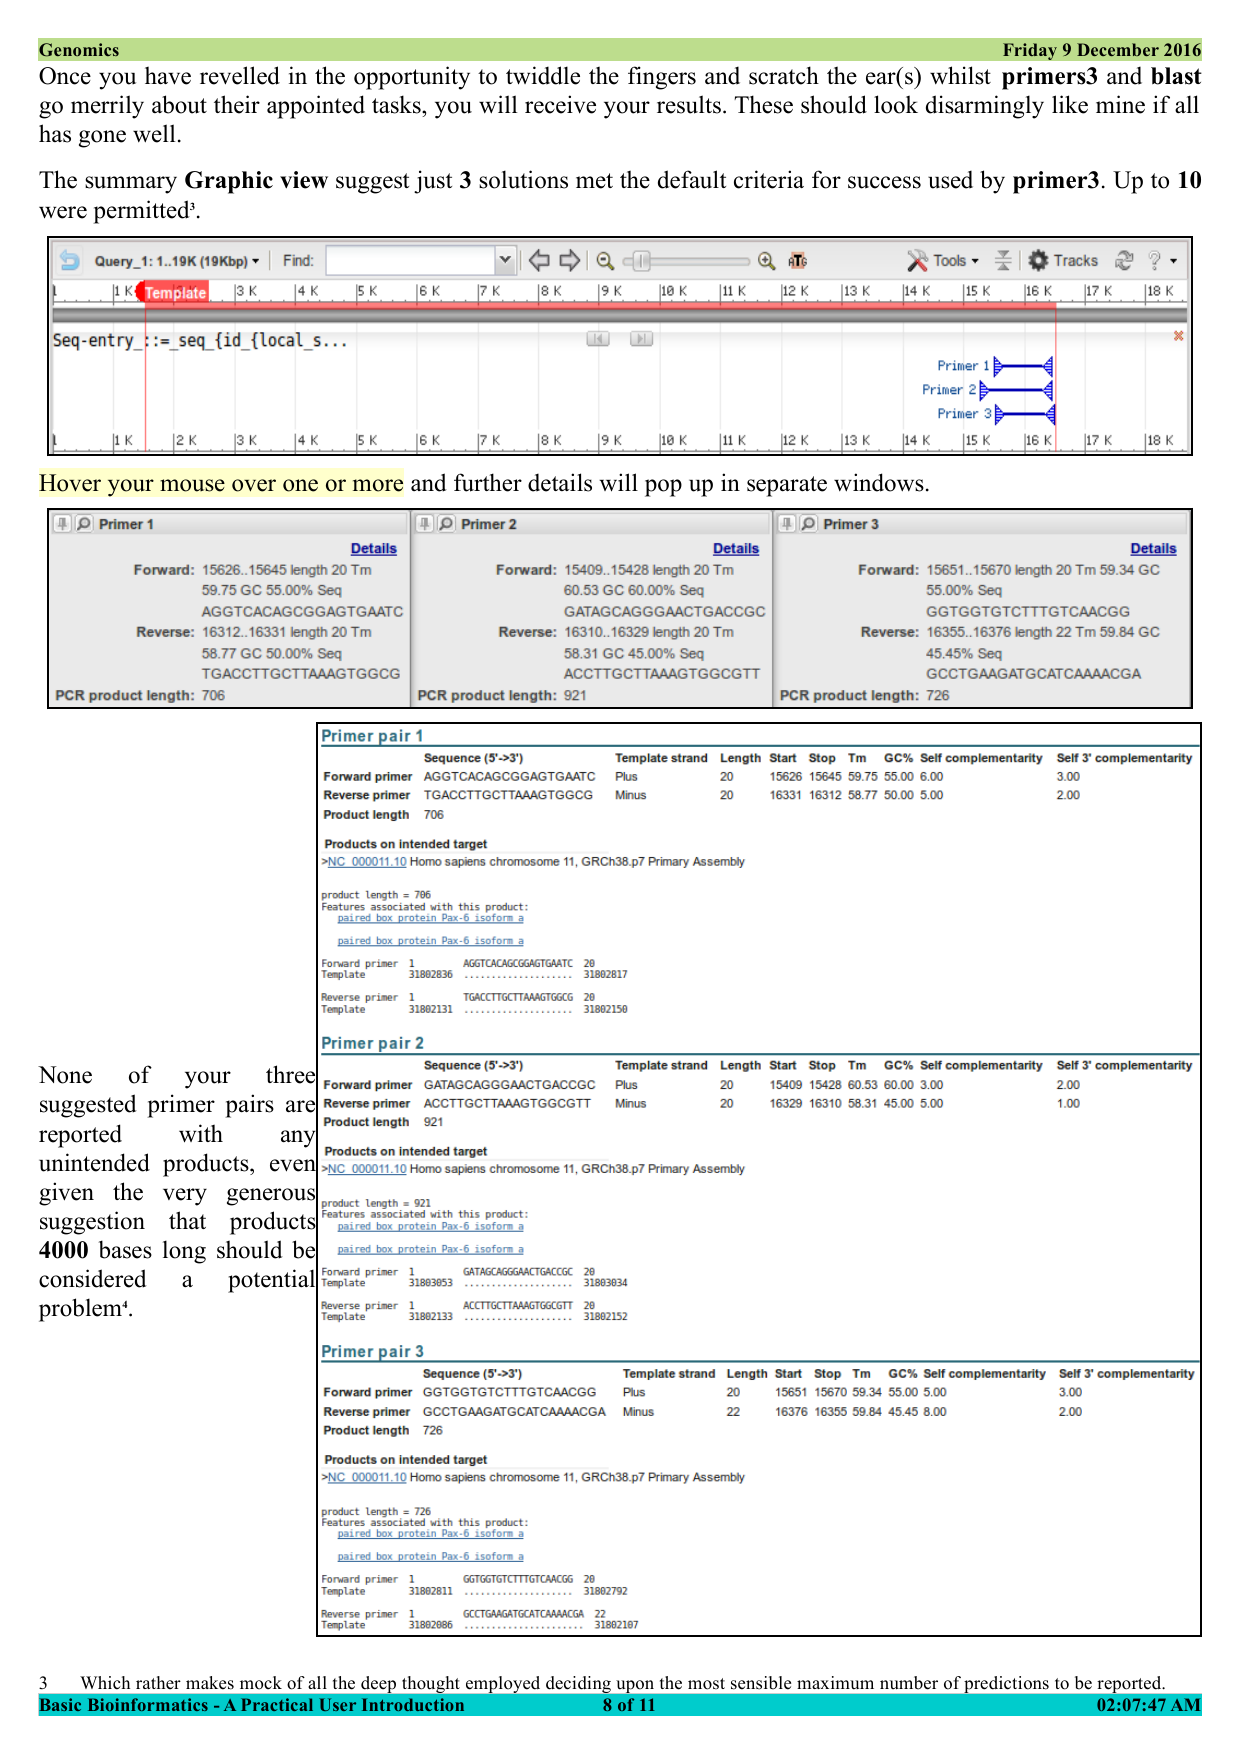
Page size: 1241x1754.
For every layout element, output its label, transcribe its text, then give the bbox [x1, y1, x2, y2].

picture [49, 238, 1191, 454]
text Which rather makes mock of all the deep thought employed deciding upon the most sensible maximum number of predictions to be reported. [38, 1671, 1202, 1693]
text The summary Graphic view suggest just 3 solutions met the default criteria for success used by primer3. Up to 10 were permitted. [38, 165, 1202, 223]
text Hover your mouse over one or more and further details will pop up in separate windows. [38, 253, 1202, 497]
picture [318, 724, 1200, 1635]
picture [49, 510, 1191, 707]
text None of your three suggested primer pairs are reported with any unintended products, even given the very generous suggestion that products 4000 bases long should be considered a potential problem. [38, 1060, 316, 1322]
text Once you have revelled in the opportunity to twiddle the fingers and scratch the ear(s) whilst primers3 and blast go merrily about their appointed tasks, you will receive your results. These should look disarmingly like mine if all has gone well. [38, 61, 1202, 148]
